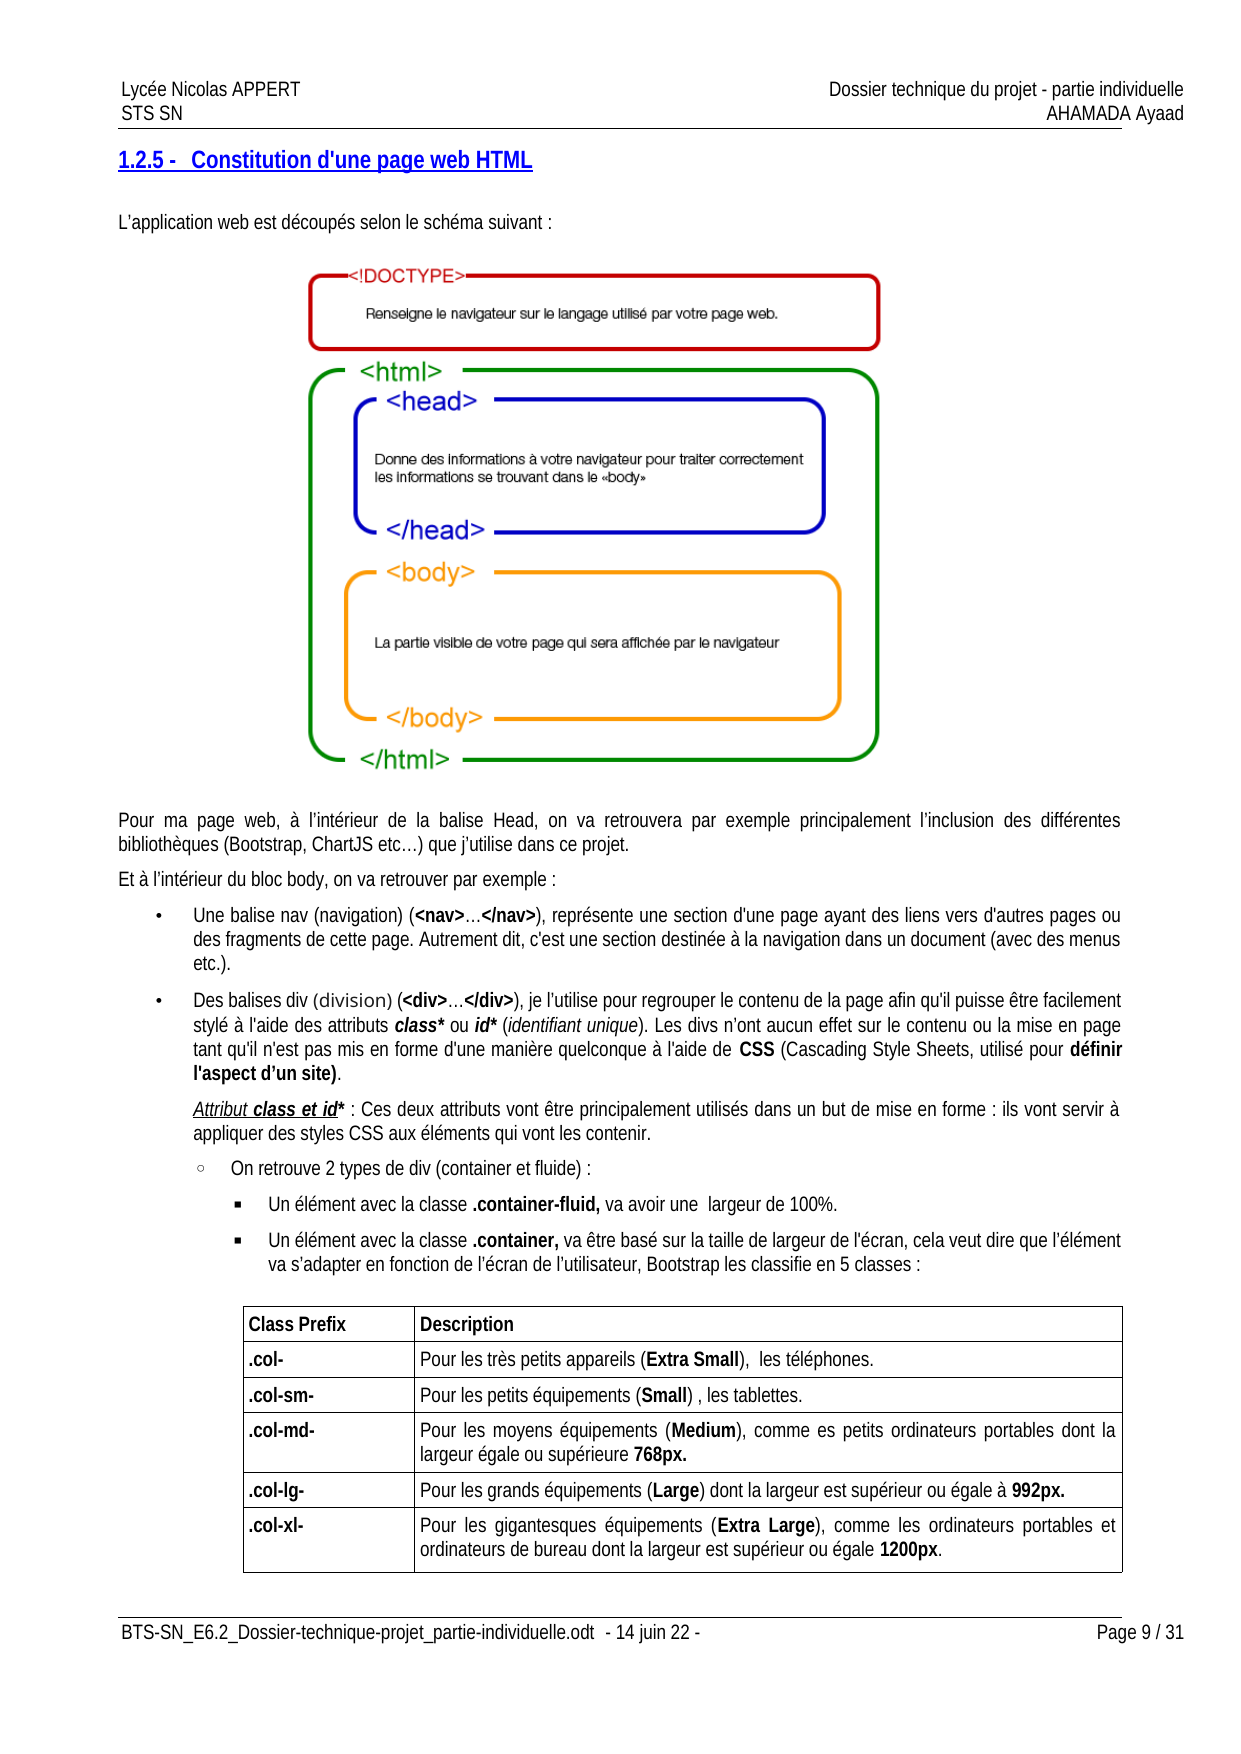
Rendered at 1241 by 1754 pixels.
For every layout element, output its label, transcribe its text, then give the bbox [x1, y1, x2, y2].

subtitle Constitution d'une page web HTML [118, 145, 1122, 174]
table_cell .col-lg- [244, 1473, 414, 1507]
list Un élément avec la classe .container-fluid, va avoir une largeur de 100%. [231, 1192, 1122, 1216]
list Des balises div (division) (<div>…</div>), je l’utilise pour regrouper le contenu de la page afin qu'il puisse être facilement stylé à l'aide des attributs class* ou id* (identifiant unique). Les divs n’ont aucun effet sur le contenu ou la mise en page tant qu'il n'est pas mis en forme d'une manière quelconque à l'aide de CSS (Cascading Style Sheets, utilisé pour définir l'aspect d’un site). [156, 987, 1122, 1084]
table_cell Pour les très petits appareils (Extra Small), les téléphones. [415, 1342, 1122, 1377]
table_cell .col-xl- [244, 1508, 414, 1572]
picture [301, 260, 892, 784]
text Pour ma page web, à l’intérieur de la balise Head, on va retrouvera par exemple principalement l’inclusion des différentes bibliothèques (Bootstrap, ChartJS etc…) que j’utilise dans ce projet. [118, 246, 1122, 856]
list Attribut class et id* : Ces deux attributs vont être principalement utilisés dans un but de mise en forme : ils vont servir à appliquer des styles CSS aux éléments qui vont les contenir. [156, 1096, 1122, 1144]
table_cell .col- [244, 1342, 414, 1377]
table_cell .col-md- [244, 1413, 414, 1472]
table_cell Pour les grands équipements (Large) dont la largeur est supérieur ou égale à 992px. [415, 1473, 1122, 1507]
table_cell Pour les moyens équipements (Medium), comme es petits ordinateurs portables dont la largeur égale ou supérieure 768px. [415, 1413, 1122, 1472]
table_header Description [415, 1307, 1122, 1341]
table_cell Pour les petits équipements (Small) , les tablettes. [415, 1378, 1122, 1412]
text L’application web est découpés selon le schéma suivant : [118, 210, 1122, 234]
text Et à l’intérieur du bloc body, on va retrouver par exemple : [118, 867, 1122, 891]
table_cell Pour les gigantesques équipements (Extra Large), comme les ordinateurs portables et ordinateurs de bureau dont la largeur est supérieur ou égale 1200px. [415, 1508, 1122, 1572]
table_cell .col-sm- [244, 1378, 414, 1412]
list On retrouve 2 types de div (container et fluide) : [193, 1156, 1122, 1180]
table_header Class Prefix [244, 1307, 414, 1341]
list Un élément avec la classe .container, va être basé sur la taille de largeur de l'écran, cela veut dire que l’élément va s’adapter en fonction de l’écran de l’utilisateur, Bootstrap les classifie en 5 classes : [231, 1228, 1122, 1300]
list Une balise nav (navigation) (<nav>…</nav>), représente une section d'une page ayant des liens vers d'autres pages ou des fragments de cette page. Autrement dit, c'est une section destinée à la navigation dans un document (avec des menus etc.). [156, 903, 1122, 975]
